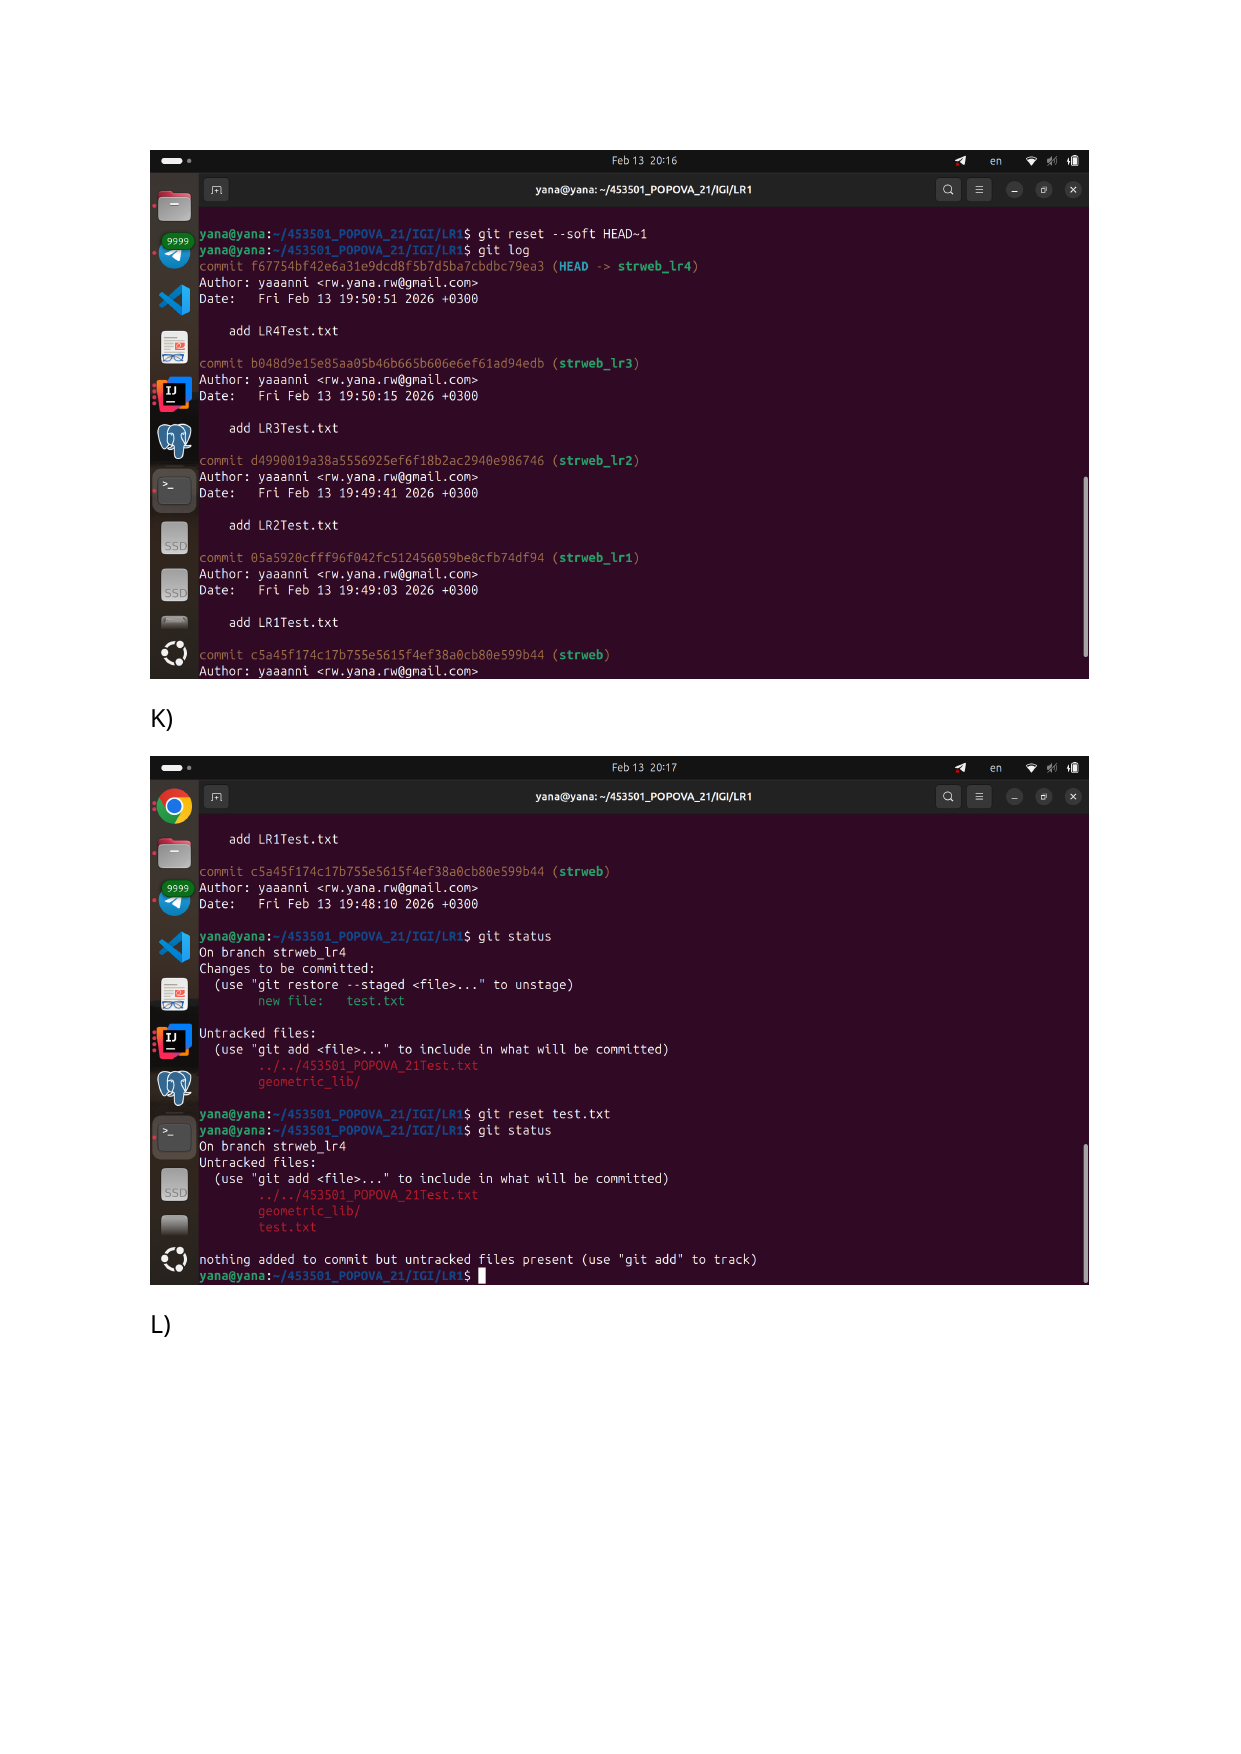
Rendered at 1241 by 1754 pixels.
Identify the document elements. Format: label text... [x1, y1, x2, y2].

text L) [150, 1307, 1090, 1341]
text K) [150, 700, 1090, 734]
